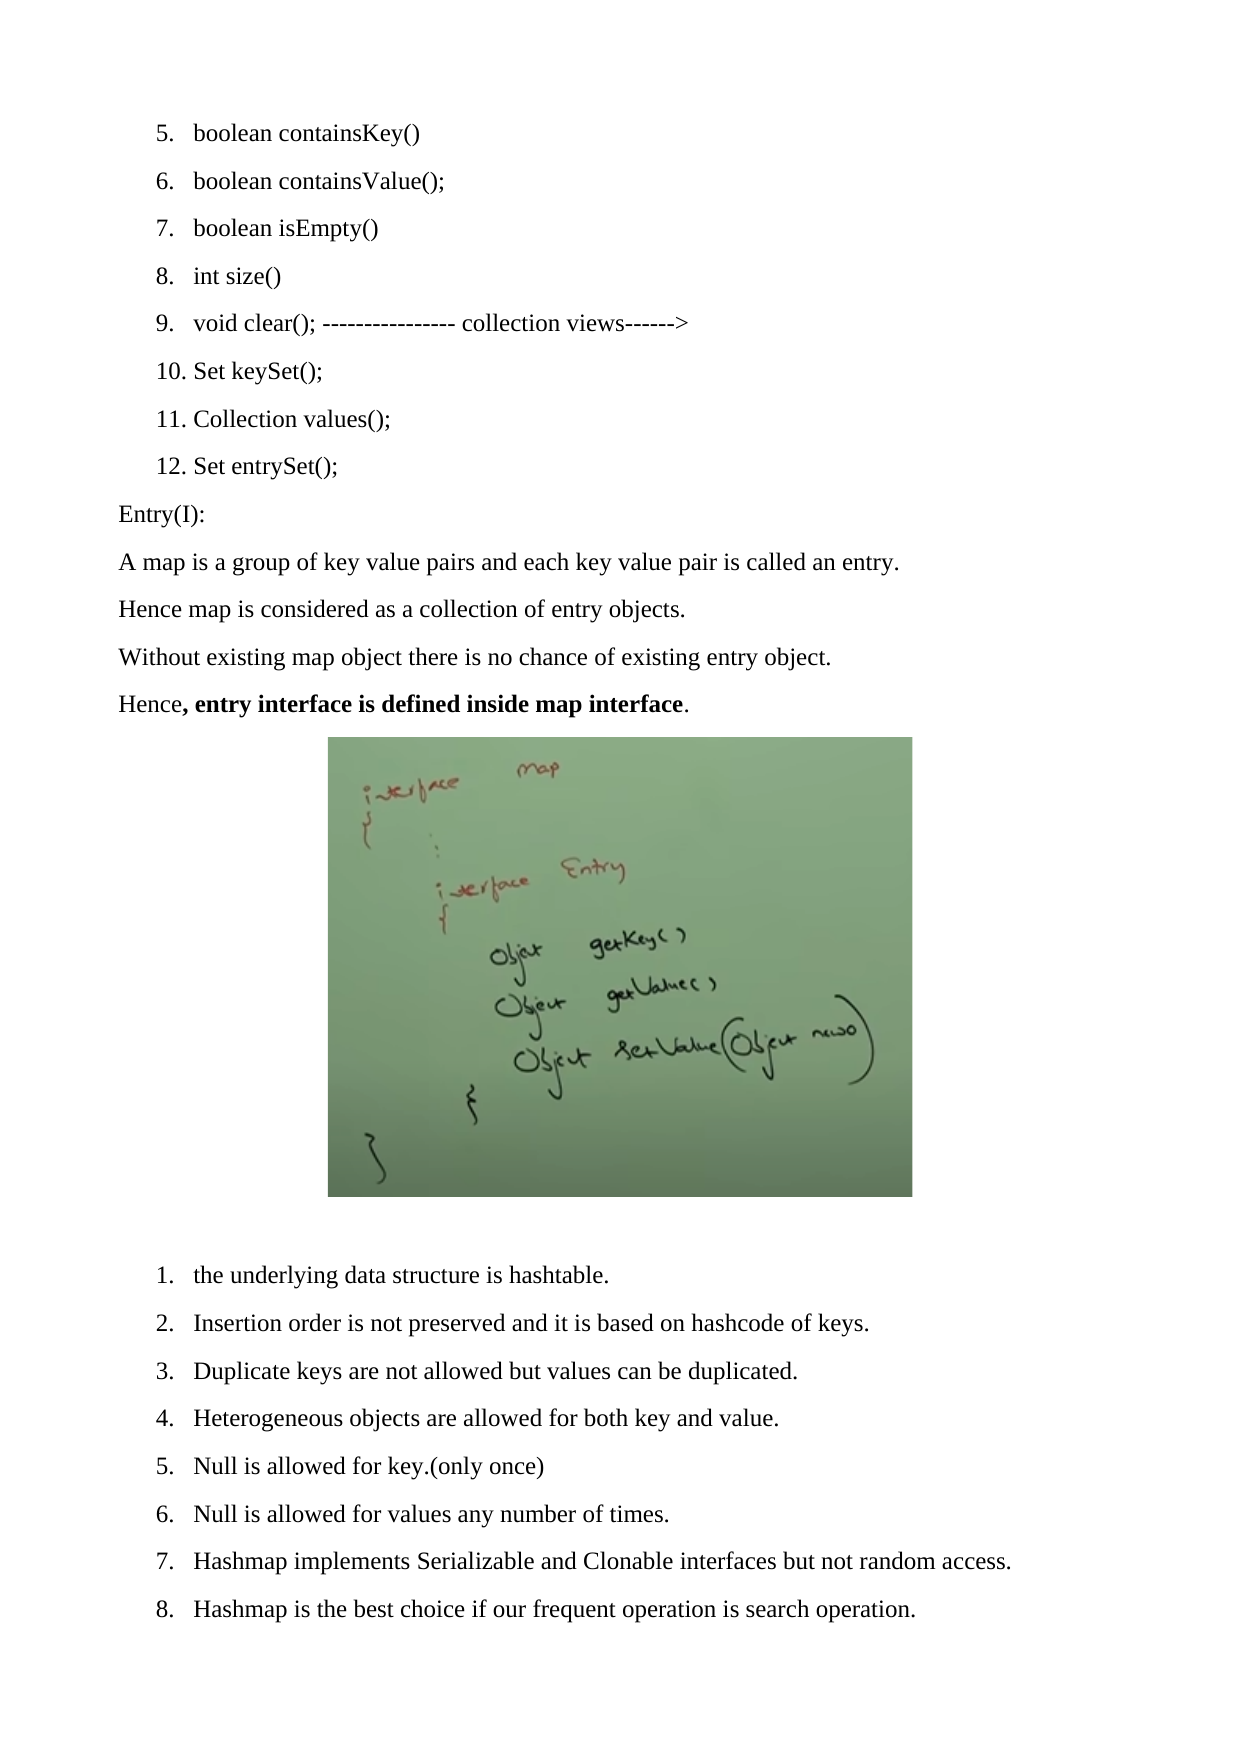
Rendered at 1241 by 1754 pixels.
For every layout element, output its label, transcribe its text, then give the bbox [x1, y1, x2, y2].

list Hashmap implements Serializable and Clonable interfaces but not random access. [156, 1546, 1122, 1575]
text Entry(I): [118, 499, 1122, 528]
list boolean containsKey() [156, 118, 1122, 147]
list the underlying data structure is hashtable. [156, 1261, 1122, 1289]
list Set keySet(); [156, 356, 1122, 385]
picture [327, 737, 913, 1197]
text Hence map is considered as a collection of entry objects. [118, 594, 1122, 623]
list Insertion order is not preserved and it is based on hashcode of keys. [156, 1308, 1122, 1337]
list Set entrySet(); [156, 451, 1122, 480]
text A map is a group of key value pairs and each key value pair is called an entry. [118, 547, 1122, 575]
list int size() [156, 261, 1122, 290]
text Hence, entry interface is defined inside map interface. [118, 689, 1122, 718]
list Collection values(); [156, 404, 1122, 432]
list boolean isEmpty() [156, 213, 1122, 242]
list void clear(); ---------------- collection views------> [156, 308, 1122, 337]
list Null is allowed for key.(only once) [156, 1451, 1122, 1480]
list Hashmap is the best choice if our frequent operation is search operation. [156, 1594, 1122, 1623]
list boolean containsValue(); [156, 166, 1122, 194]
list Heterogeneous objects are allowed for both key and value. [156, 1403, 1122, 1432]
list Duplicate keys are not allowed but values can be duplicated. [156, 1356, 1122, 1384]
text Without existing map object there is no chance of existing entry object. [118, 642, 1122, 671]
list Null is allowed for values any number of times. [156, 1499, 1122, 1527]
